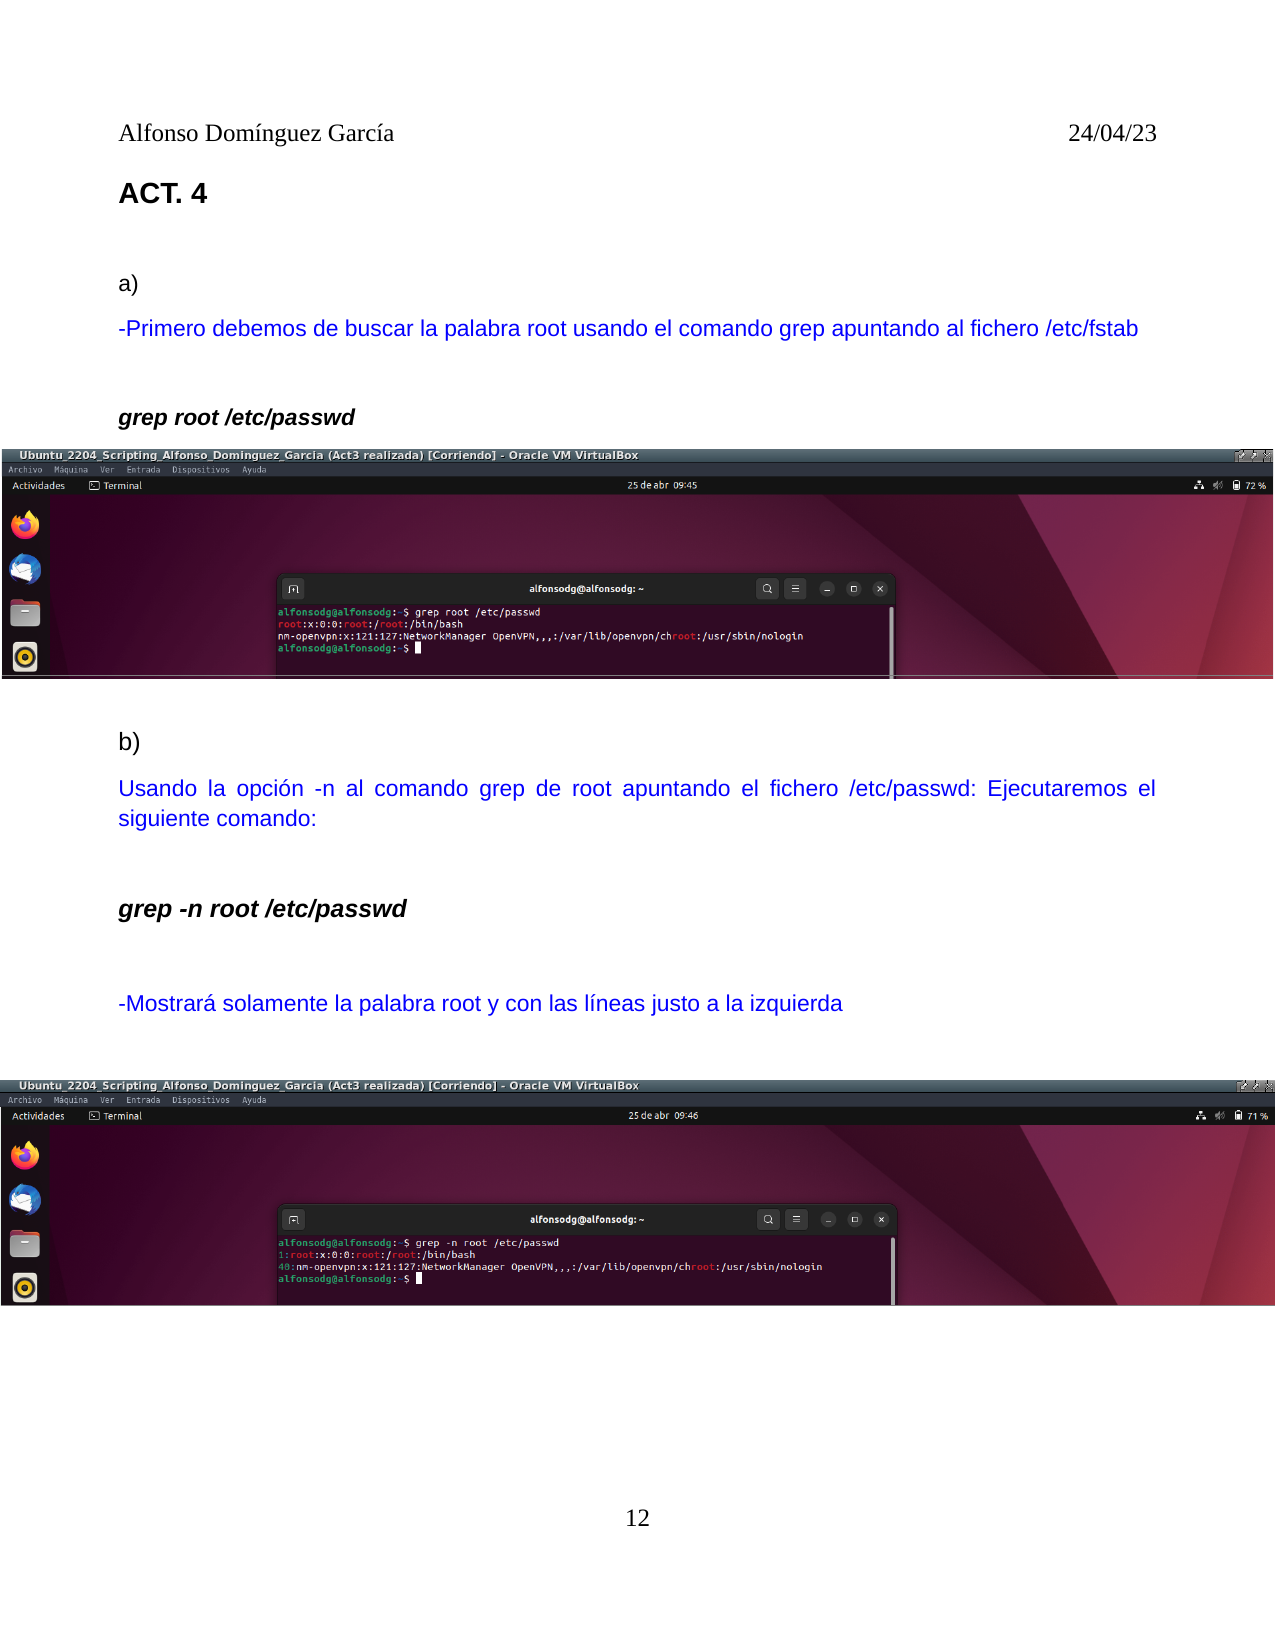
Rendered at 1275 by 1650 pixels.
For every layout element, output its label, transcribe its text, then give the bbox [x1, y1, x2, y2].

picture [1, 449, 1274, 679]
text Usando la opción -n al comando grep de root apuntando el fichero /etc/passwd: Ejecutaremos el siguiente comando: [118, 774, 1157, 831]
text grep -n root /etc/passwd [118, 894, 1157, 923]
picture [0, 1080, 1275, 1306]
text b) [118, 727, 1157, 756]
subtitle ACT. 4 [118, 176, 1157, 210]
text -Mostrará solamente la palabra root y con las líneas justo a la izquierda [118, 989, 1157, 1016]
text a) [118, 270, 1157, 296]
text grep root /etc/passwd [118, 404, 1157, 431]
text -Primero debemos de buscar la palabra root usando el comando grep apuntando al fichero /etc/fstab [118, 315, 1157, 341]
